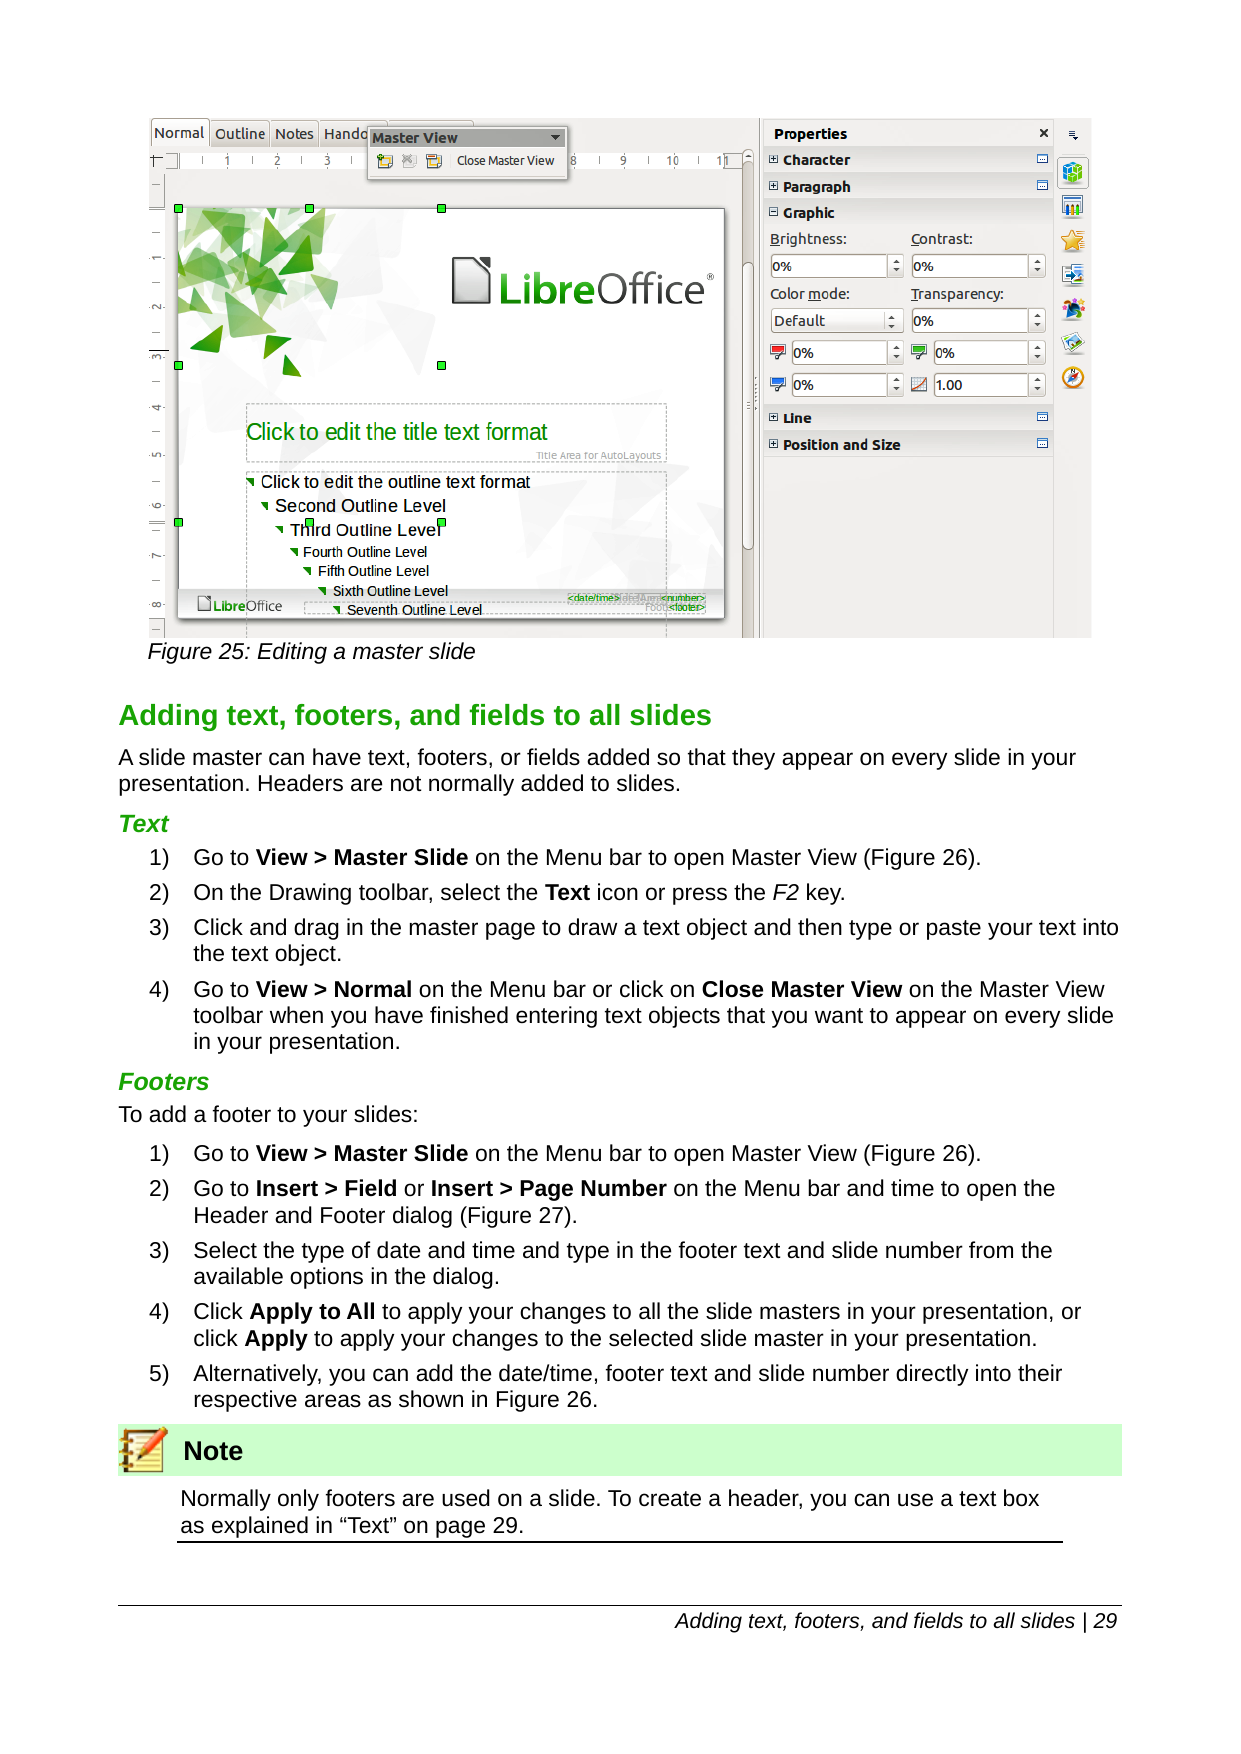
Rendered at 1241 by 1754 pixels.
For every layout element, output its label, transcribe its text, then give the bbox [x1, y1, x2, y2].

picture [119, 1425, 170, 1476]
list Go to Insert > Field or Insert > Page Number on the Menu bar and time to open the Header and Footer dialog (Figure 27). [169, 1175, 1122, 1228]
text Figure 25: Editing a master slide [147, 118, 1093, 664]
list Select the type of date and time and type in the footer text and slide number from the available options in the dialog. [169, 1237, 1122, 1289]
list Click Apply to All to apply your changes to all the slide masters in your presentation, or click Apply to apply your changes to the selected slide master in your presentation. [169, 1298, 1122, 1351]
subtitle Note [118, 1424, 1122, 1476]
subtitle Text [118, 809, 1122, 838]
list Go to View > Master Slide on the Menu bar to open Master View (Figure 26). [169, 844, 1122, 870]
subtitle Adding text, footers, and fields to all slides [118, 698, 1122, 732]
picture [149, 118, 1092, 638]
subtitle Footers [118, 1066, 1122, 1095]
list A slide master can have text, footers, or fields added so that they appear on every slide in your presentation. Headers are not normally added to slides. [118, 744, 1122, 796]
list Click and drag in the master page to draw a text object and then type or paste your text into the text object. [169, 914, 1122, 967]
list On the Drawing toolbar, select the Text icon or press the F2 key. [169, 879, 1122, 905]
list Go to View > Normal on the Menu bar or click on Close Master View on the Master View toolbar when you have finished entering text objects that you want to appear on every slide in your presentation. [169, 976, 1122, 1055]
text Normally only footers are used on a slide. To create a header, you can use a text box as explained in “Text” on page 29. [177, 1482, 1063, 1541]
list Go to View > Master Slide on the Menu bar to open Master View (Figure 26). [169, 1140, 1122, 1166]
list Alternatively, you can add the date/time, footer text and slide number directly into their respective areas as shown in Figure 26. [169, 1360, 1122, 1413]
list To add a footer to your slides: [118, 1101, 1122, 1127]
